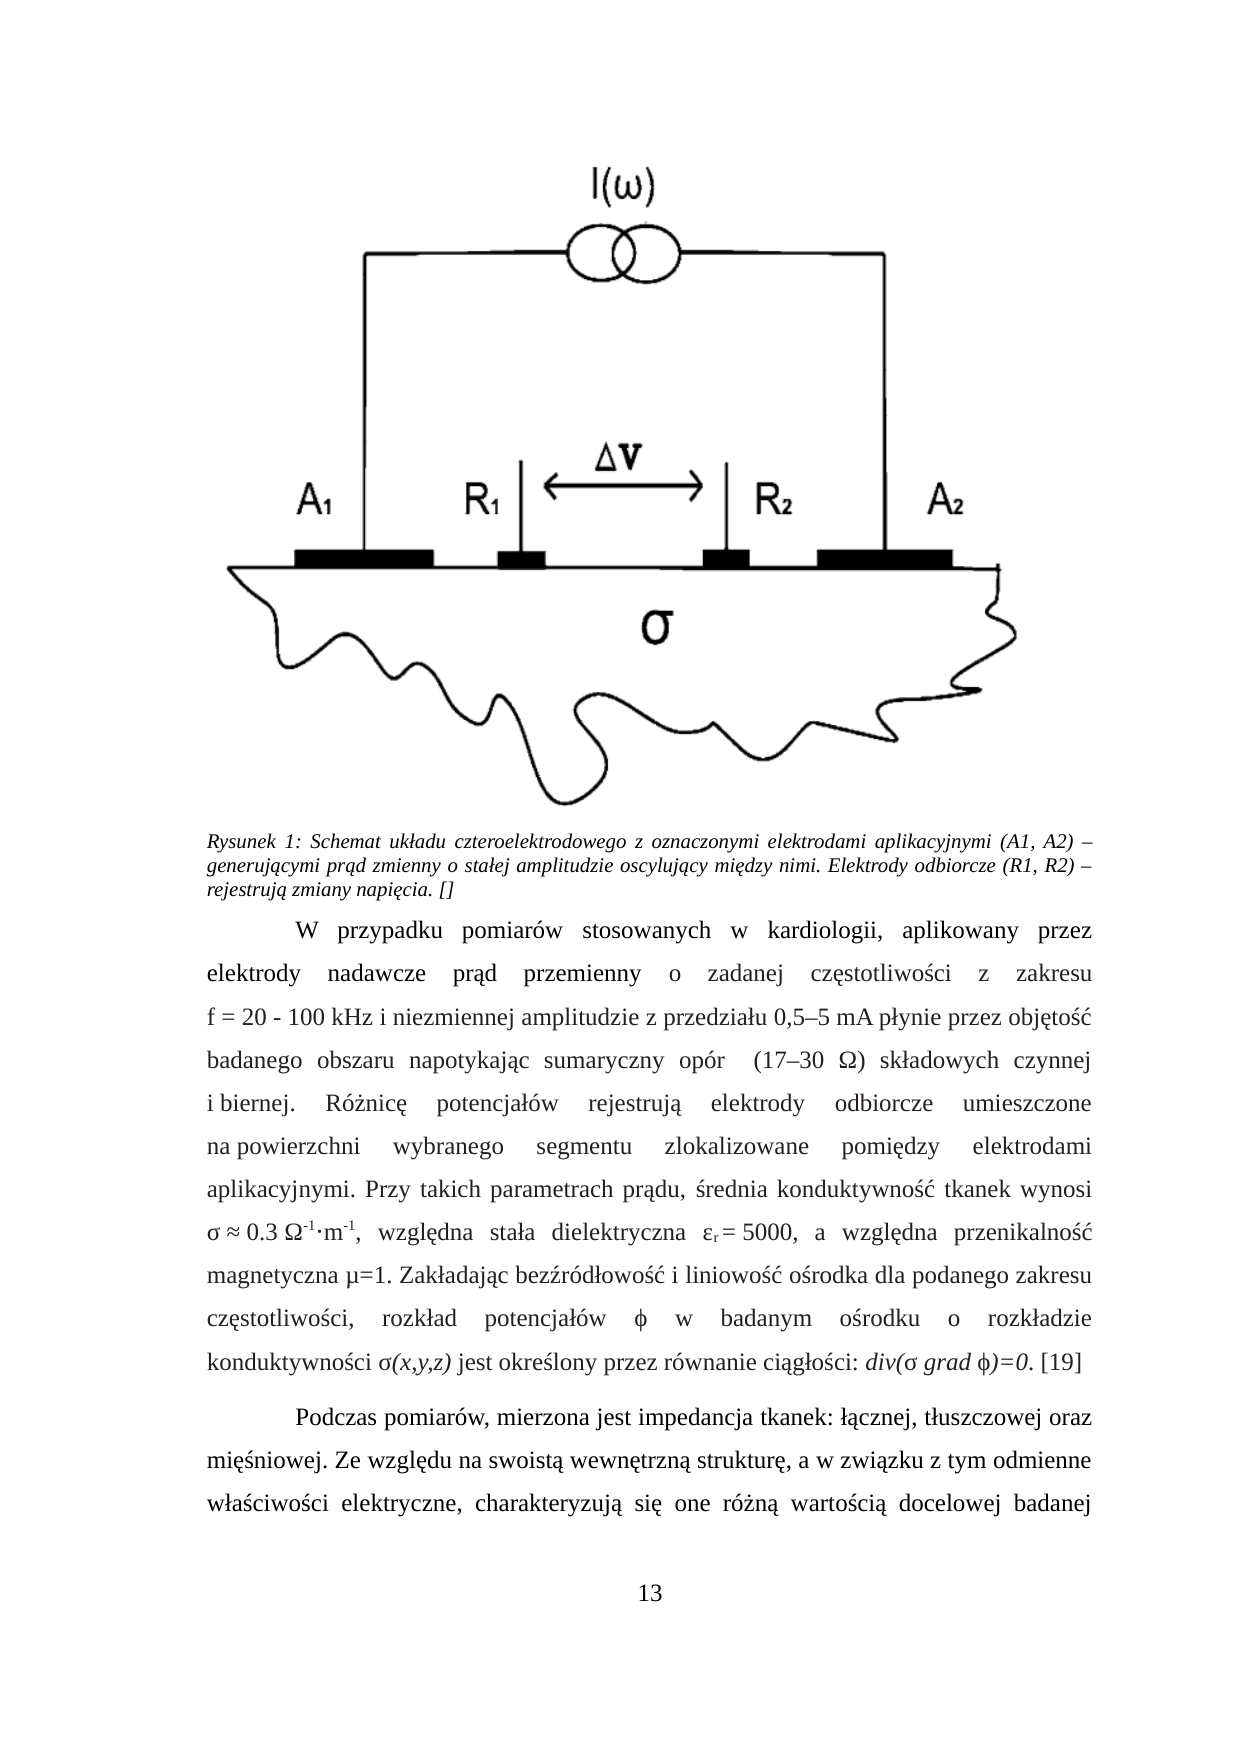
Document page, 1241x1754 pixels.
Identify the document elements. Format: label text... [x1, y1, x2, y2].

text W przypadku pomiarów stosowanych w kardiologii, aplikowany przez elektrody nadawcze prąd przemienny o zadanej częstotliwości z zakresu f = 20 - 100 kHz i niezmiennej amplitudzie z przedziału 0,5–5 mA płynie przez objętość badanego obszaru napotykając sumaryczny opór (17–30 Ω) składowych czynnej i biernej. Różnicę potencjałów rejestrują elektrody odbiorcze umieszczone na powierzchni wybranego segmentu zlokalizowane pomiędzy elektrodami aplikacyjnymi. Przy takich parametrach prądu, średnia konduktywność tkanek wynosi σ ≈ 0.3 Ω-1⋅m-1, względna stała dielektryczna εr = 5000, a względna przenikalność magnetyczna µ=1. Zakładając bezźródłowość i liniowość ośrodka dla podanego zakresu częstotliwości, rozkład potencjałów ϕ w badanym ośrodku o rozkładzie konduktywności σ(x,y,z) jest określony przez równanie ciągłości: div(σ grad ϕ)=0. [19] [207, 901, 1093, 1375]
text Rysunek 1: Schemat układu czteroelektrodowego z oznaczonymi elektrodami aplikacyjnymi (A1, A2) – generującymi prąd zmienny o stałej amplitudzie oscylujący między nimi. Elektrody odbiorcze (R1, R2) – rejestrują zmiany napięcia. [] [207, 160, 1095, 901]
text Podczas pomiarów, mierzona jest impedancja tkanek: łącznej, tłuszczowej oraz mięśniowej. Ze względu na swoistą wewnętrzną strukturę, a w związku z tym odmienne właściwości elektryczne, charakteryzują się one różną wartością docelowej badanej [207, 1402, 1093, 1517]
